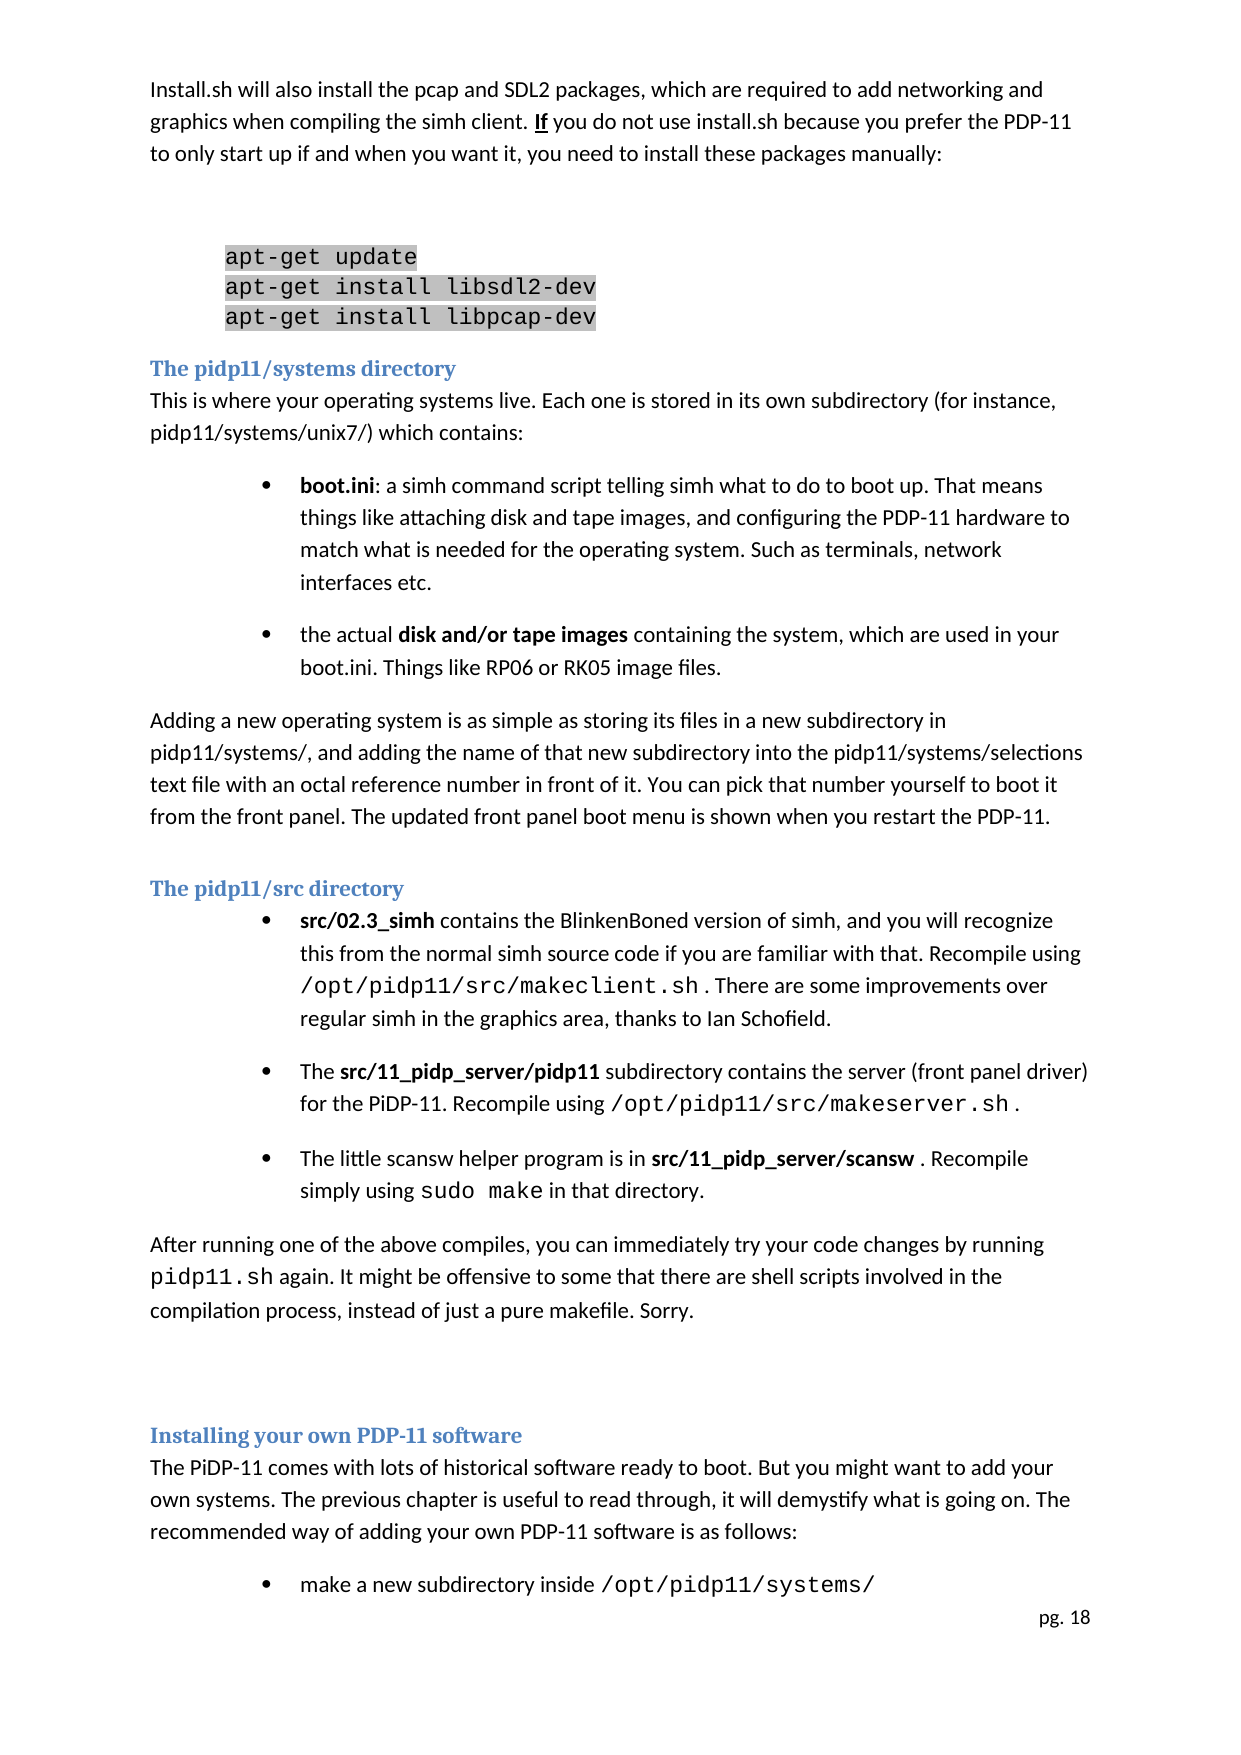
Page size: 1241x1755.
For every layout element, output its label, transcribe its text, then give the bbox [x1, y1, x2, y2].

list boot.ini: a simh command script telling simh what to do to boot up. That means things like attaching disk and tape images, and configuring the PDP-11 hardware to match what is needed for the operating system. Such as terminals, network interfaces etc. [262, 471, 1090, 596]
list src/02.3_simh contains the BlinkenBoned version of simh, and you will recognize this from the normal simh source code if you are familiar with that. Recompile using /opt/pidp11/src/makeclient.sh . There are some improvements over regular simh in the graphics area, thanks to Ian Schofield. [262, 906, 1090, 1032]
list make a new subdirectory inside /opt/pidp11/systems/ [262, 1570, 1090, 1599]
text The PiDP-11 comes with lots of historical software ready to boot. But you might want to add your own systems. The previous chapter is useful to read through, it will demystify what is going on. The recommended way of adding your own PDP-11 software is as follows: [150, 1453, 1090, 1545]
subtitle The pidp11/systems directory [150, 356, 1090, 382]
text This is where your operating systems live. Each one is stored in its own subdirectory (for instance, pidp11/systems/unix7/) which contains: [150, 386, 1090, 446]
subtitle The pidp11/src directory [150, 876, 1090, 903]
text Install.sh will also install the pcap and SDL2 packages, which are required to add networking and graphics when compiling the simh client. If you do not use install.sh because you prefer the PDP-11 to only start up if and when you want it, you need to install these packages manually: [150, 75, 1090, 167]
list The little scansw helper program is in src/11_pidp_server/scansw . Recompile simply using sudo make in that directory. [262, 1144, 1090, 1205]
text apt-get install libpcap-dev [225, 305, 1090, 331]
list The src/11_pidp_server/pidp11 subdirectory contains the server (front panel driver) for the PiDP-11. Recompile using /opt/pidp11/src/makeserver.sh . [262, 1057, 1090, 1118]
text apt-get update [225, 245, 1090, 271]
subtitle Installing your own PDP-11 software [150, 1423, 1090, 1449]
text apt-get install libsdl2-dev [225, 275, 1090, 301]
text After running one of the above compiles, you can immediately try your code changes by running pidp11.sh again. It might be offensive to some that there are shell scripts involved in the compilation process, instead of just a pure makefile. Sorry. [150, 1230, 1090, 1324]
list the actual disk and/or tape images containing the system, which are used in your boot.ini. Things like RP06 or RK05 image files. [262, 621, 1090, 681]
text Adding a new operating system is as simple as storing its files in a new subdirectory in pidp11/systems/, and adding the name of that new subdirectory into the pidp11/systems/selections text file with an octal reference number in front of it. You can pick that number yourself to boot it from the front panel. The updated front panel boot menu is shown when you restart the PDP-11. [150, 706, 1090, 830]
